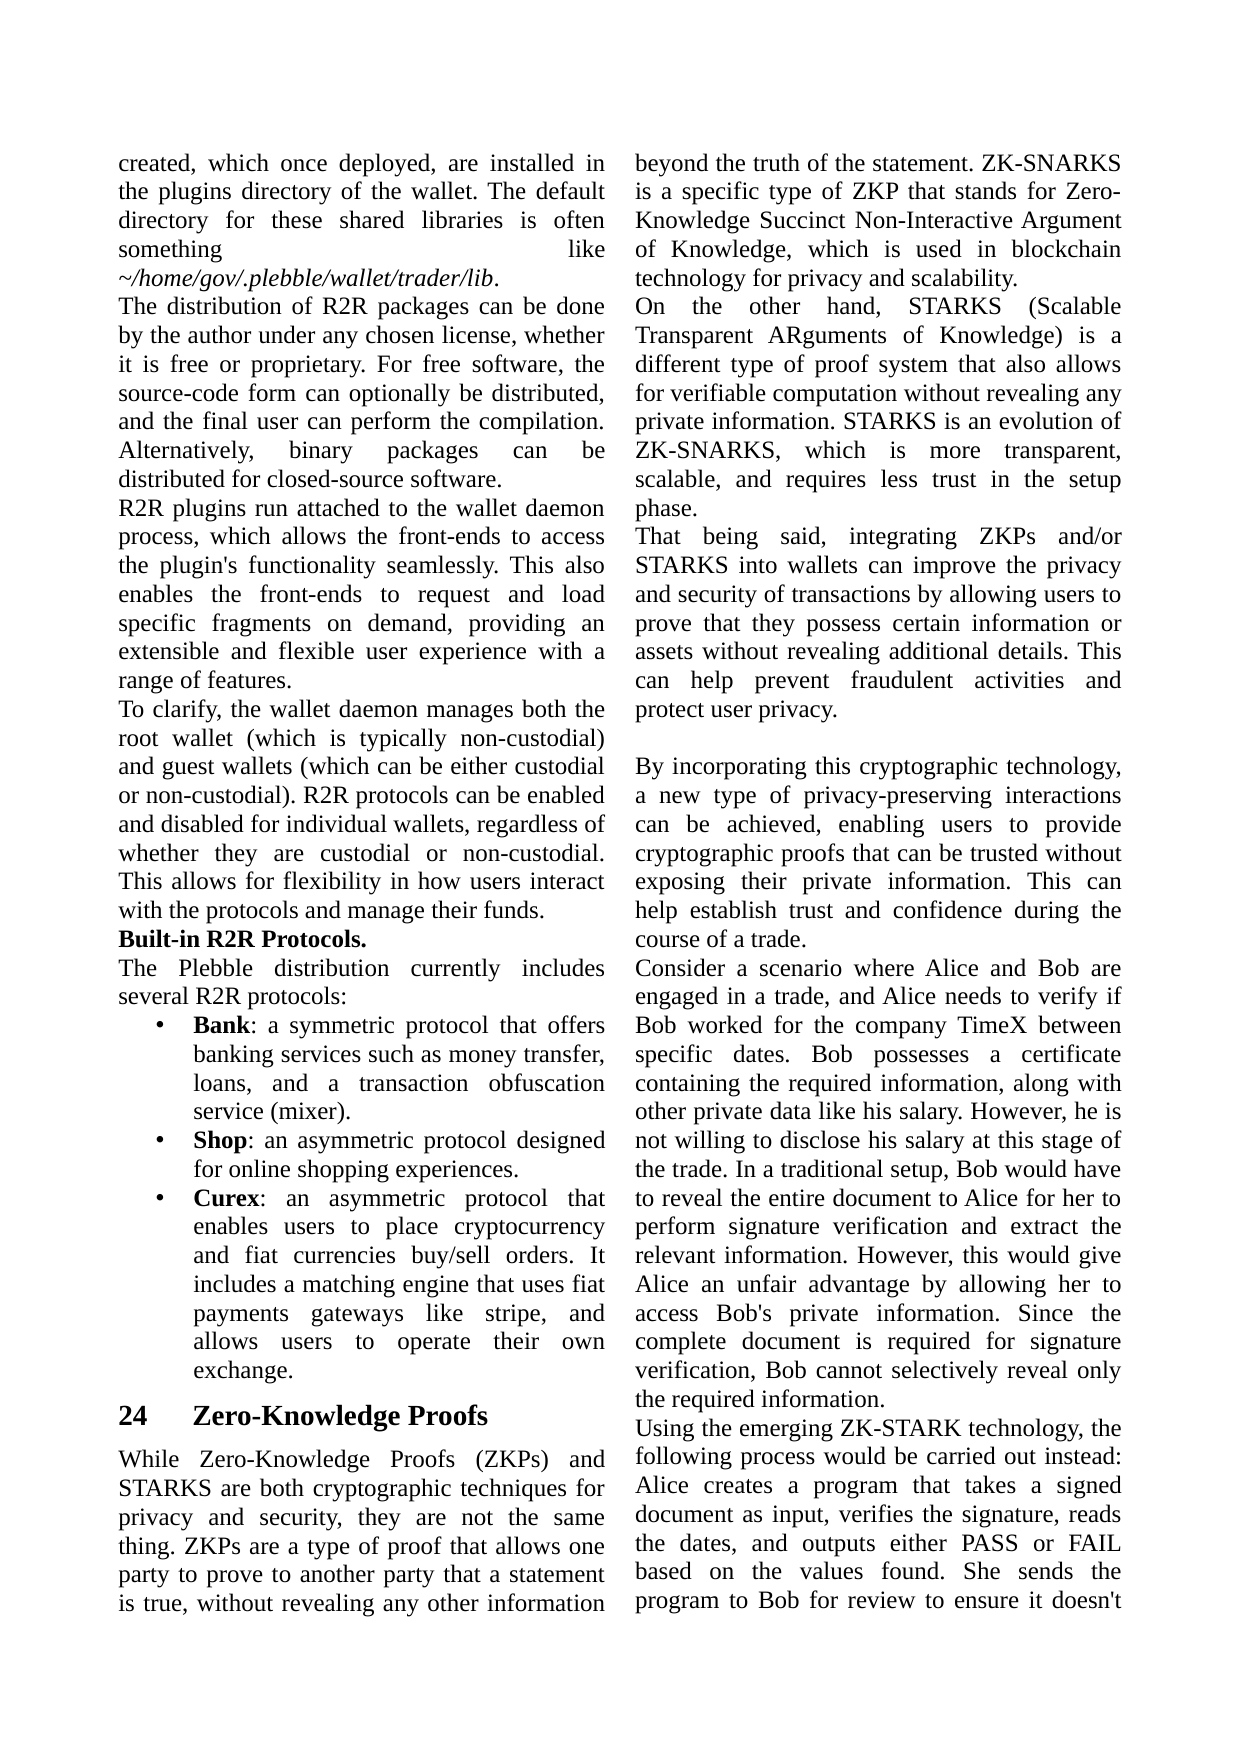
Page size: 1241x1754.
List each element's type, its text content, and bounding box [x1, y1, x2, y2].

text That being said, integrating ZKPs and/or STARKS into wallets can improve the privacy and security of transactions by allowing users to prove that they possess certain information or assets without revealing additional details. This can help prevent fraudulent activities and protect user privacy. [635, 521, 1122, 723]
list Shop: an asymmetric protocol designed for online shopping experiences. [156, 1125, 605, 1183]
list Curex: an asymmetric protocol that enables users to place cryptocurrency and fiat currencies buy/sell orders. It includes a matching engine that uses fiat payments gateways like stripe, and allows users to operate their own exchange. [156, 1183, 605, 1384]
text Using the emerging ZK-STARK technology, the following process would be carried out instead: Alice creates a program that takes a signed document as input, verifies the signature, reads the dates, and outputs either PASS or FAIL based on the values found. She sends the program to Bob for review to ensure it doesn't [635, 1413, 1122, 1614]
list Bank: a symmetric protocol that offers banking services such as money transfer, loans, and a transaction obfuscation service (mixer). [156, 1010, 605, 1125]
text While Zero-Knowledge Proofs (ZKPs) and STARKS are both cryptographic techniques for privacy and security, they are not the same thing. ZKPs are a type of proof that allows one party to prove to another party that a statement is true, without revealing any other information [118, 1444, 605, 1617]
text On the other hand, STARKS (Scalable Transparent ARguments of Knowledge) is a different type of proof system that also allows for verifiable computation without revealing any private information. STARKS is an evolution of ZK-SNARKS, which is more transparent, scalable, and requires less trust in the setup phase. [635, 291, 1122, 521]
text Built-in R2R Protocols. [118, 924, 605, 953]
text created, which once deployed, are installed in the plugins directory of the wallet. The default directory for these shared libraries is often something like ~/home/gov/.plebble/wallet/trader/lib. [118, 148, 605, 291]
text R2R plugins run attached to the wallet daemon process, which allows the front-ends to access the plugin's functionality seamlessly. This also enables the front-ends to request and load specific fragments on demand, providing an extensible and flexible user experience with a range of features. [118, 493, 605, 694]
text By incorporating this cryptographic technology, a new type of privacy-preserving interactions can be achieved, enabling users to provide cryptographic proofs that can be trusted without exposing their private information. This can help establish trust and confidence during the course of a trade. [635, 751, 1122, 953]
subtitle Zero-Knowledge Proofs [118, 1398, 605, 1432]
text To clarify, the wallet daemon manages both the root wallet (which is typically non-custodial) and guest wallets (which can be either custodial or non-custodial). R2R protocols can be enabled and disabled for individual wallets, regardless of whether they are custodial or non-custodial. This allows for flexibility in how users interact with the protocols and manage their funds. [118, 694, 605, 924]
text Consider a scenario where Alice and Bob are engaged in a trade, and Alice needs to verify if Bob worked for the company TimeX between specific dates. Bob possesses a certificate containing the required information, along with other private data like his salary. However, he is not willing to disclose his salary at this stage of the trade. In a traditional setup, Bob would have to reveal the entire document to Alice for her to perform signature verification and extract the relevant information. However, this would give Alice an unfair advantage by allowing her to access Bob's private information. Since the complete document is required for signature verification, Bob cannot selectively reveal only the required information. [635, 953, 1122, 1413]
text The distribution of R2R packages can be done by the author under any chosen license, whether it is free or proprietary. For free software, the source-code form can optionally be distributed, and the final user can perform the compilation. Alternatively, binary packages can be distributed for closed-source software. [118, 291, 605, 493]
text beyond the truth of the statement. ZK-SNARKS is a specific type of ZKP that stands for Zero-Knowledge Succinct Non-Interactive Argument of Knowledge, which is used in blockchain technology for privacy and scalability. [635, 148, 1122, 291]
text The Plebble distribution currently includes several R2R protocols: [118, 953, 605, 1010]
